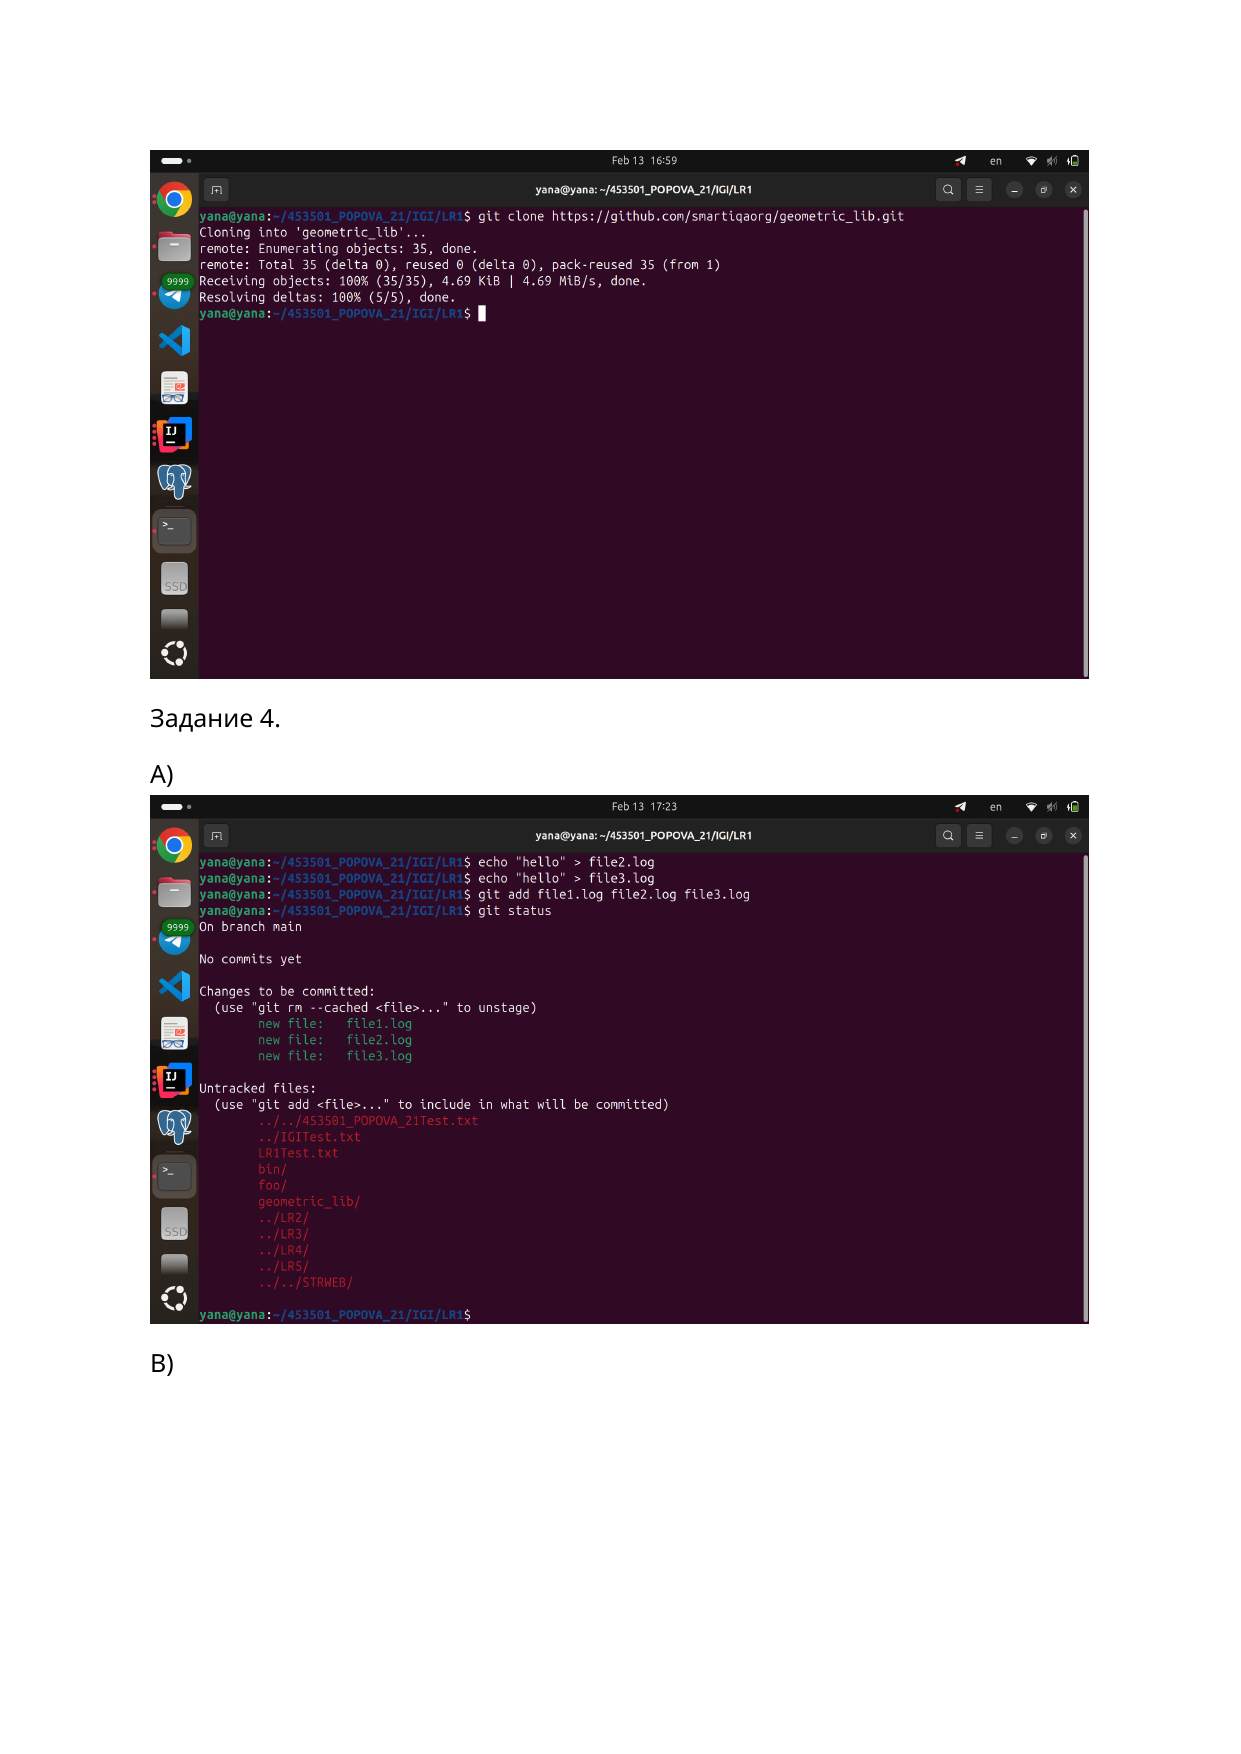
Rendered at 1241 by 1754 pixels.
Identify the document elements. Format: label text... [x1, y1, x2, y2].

text B) [150, 1346, 1090, 1380]
text A) [150, 756, 1090, 1324]
text Задание 4. [150, 700, 1090, 734]
